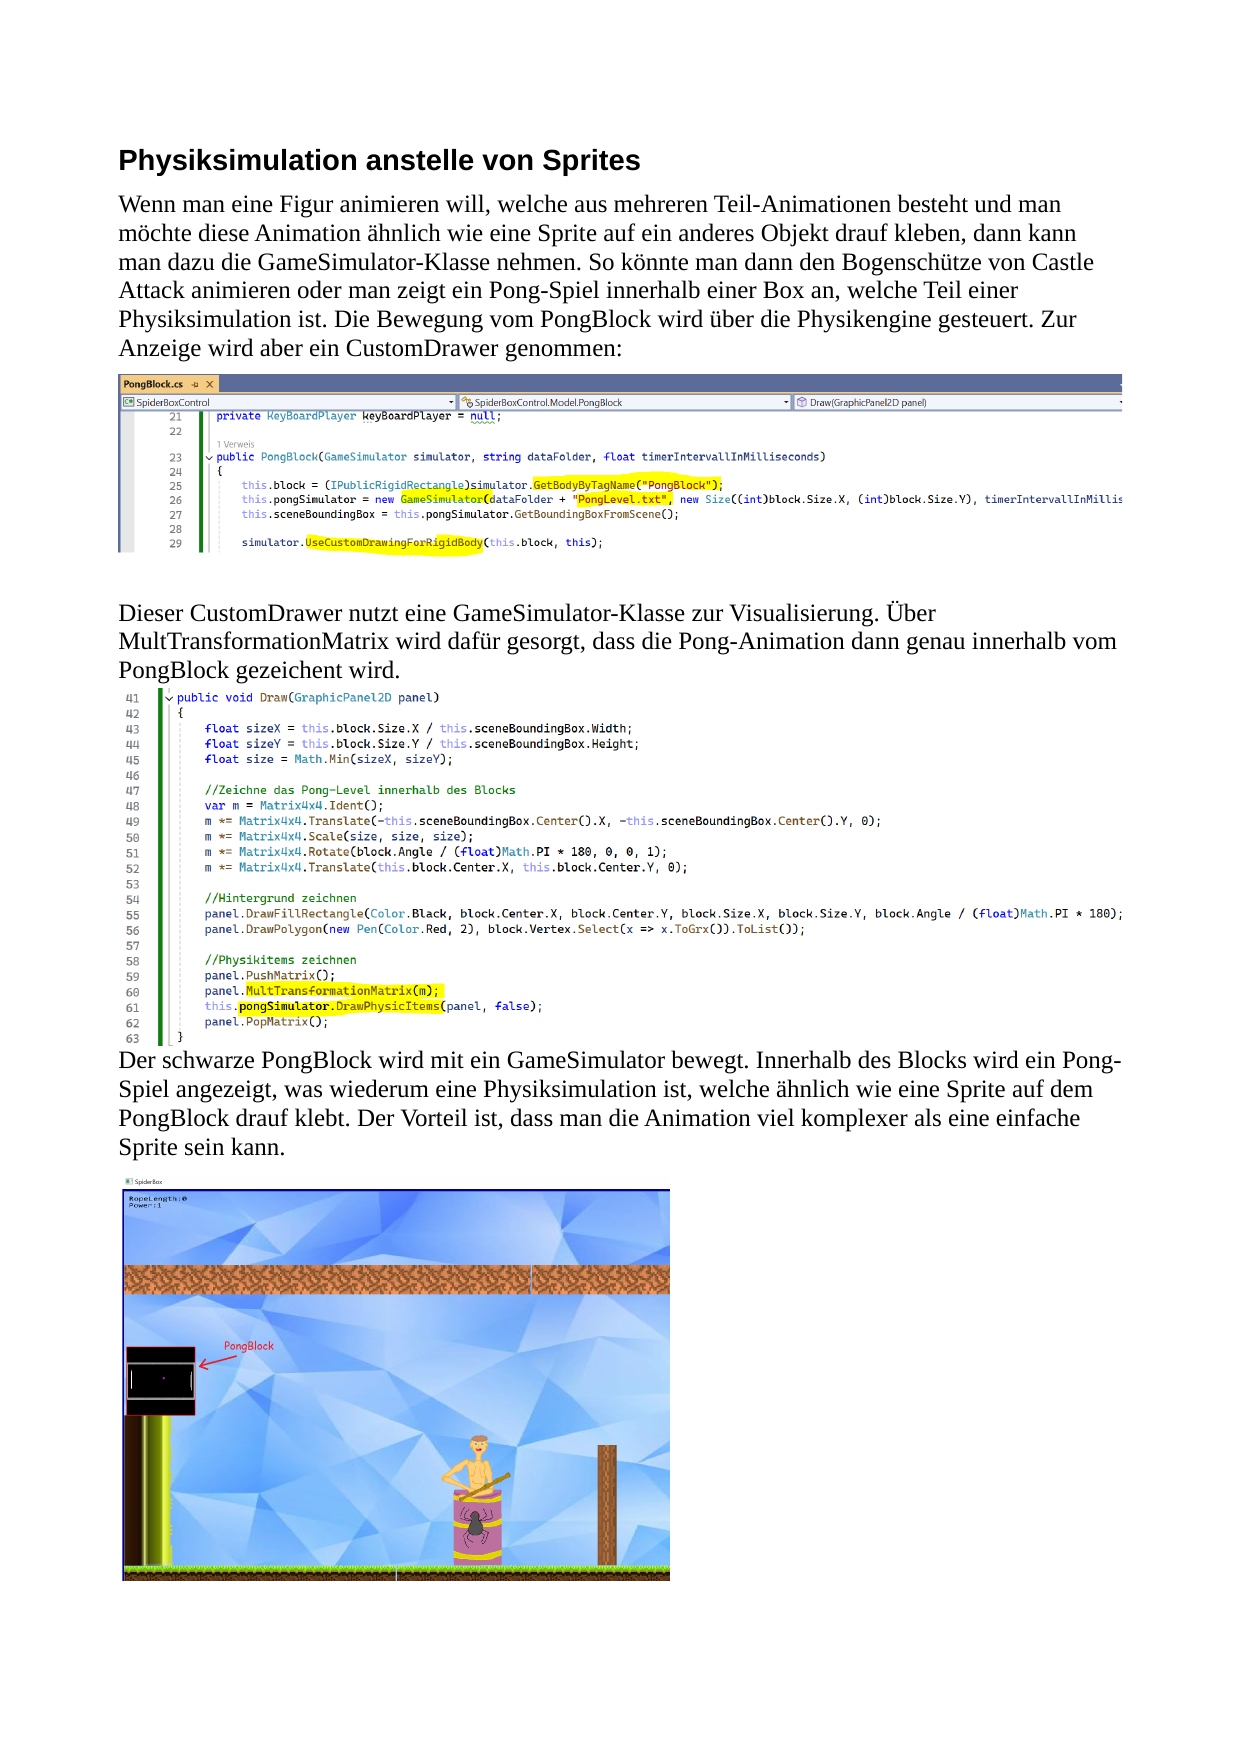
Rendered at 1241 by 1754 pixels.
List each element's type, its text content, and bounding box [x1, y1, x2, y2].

subtitle Physiksimulation anstelle von Sprites [118, 143, 1122, 177]
text Dieser CustomDrawer nutzt eine GameSimulator-Klasse zur Visualisierung. Über MultTransformationMatrix wird dafür gesorgt, dass die Pong-Animation dann genau innerhalb vom PongBlock gezeichent wird. [118, 598, 1122, 684]
picture [122, 1175, 670, 1581]
text Der schwarze PongBlock wird mit ein GameSimulator bewegt. Innerhalb des Blocks wird ein Pong-Spiel angezeigt, was wiederum eine Physiksimulation ist, welche ähnlich wie eine Sprite auf dem PongBlock drauf klebt. Der Vorteil ist, dass man die Animation viel komplexer als eine einfache Sprite sein kann. [118, 696, 1122, 1160]
text Wenn man eine Figur animieren will, welche aus mehreren Teil-Animationen besteht und man möchte diese Animation ähnlich wie eine Sprite auf ein anderes Objekt drauf kleben, dann kann man dazu die GameSimulator-Klasse nehmen. So könnte man dann den Bogenschütze von Castle Attack animieren oder man zeigt ein Pong-Spiel innerhalb einer Box an, welche Teil einer Physiksimulation ist. Die Bewegung vom PongBlock wird über die Physikengine gesteuert. Zur Anzeige wird aber ein CustomDrawer genommen: [118, 189, 1122, 362]
picture [119, 688, 1123, 1046]
picture [118, 374, 1123, 557]
